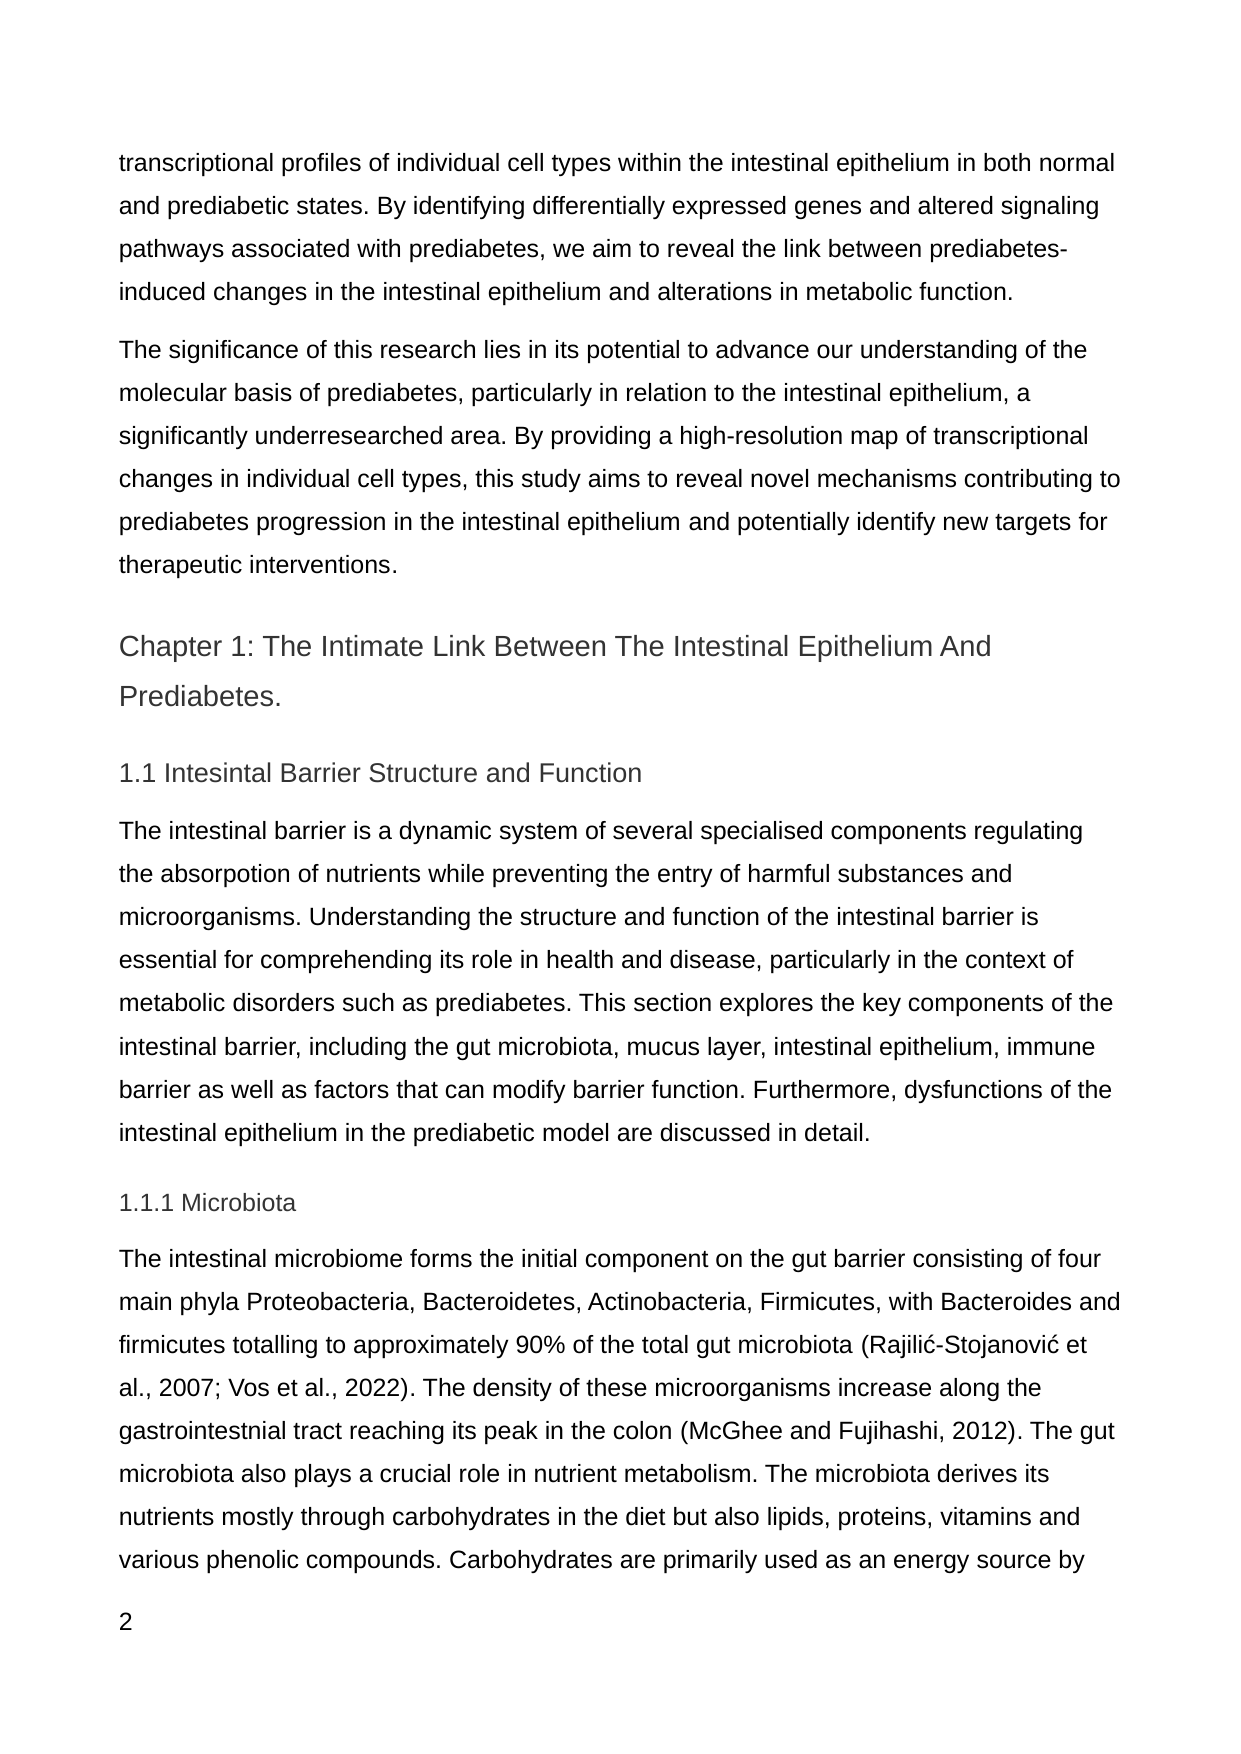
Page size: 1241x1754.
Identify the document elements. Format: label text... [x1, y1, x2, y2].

subtitle Chapter 1: The Intimate Link Between The Intestinal Epithelium And Prediabetes. [118, 629, 1122, 713]
subtitle 1.1.1 Microbiota [118, 1188, 1122, 1217]
text transcriptional profiles of individual cell types within the intestinal epithelium in both normal and prediabetic states. By identifying differentially expressed genes and altered signaling pathways associated with prediabetes, we aim to reveal the link between prediabetes-induced changes in the intestinal epithelium and alterations in metabolic function. [118, 148, 1122, 306]
text The significance of this research lies in its potential to advance our understanding of the molecular basis of prediabetes, particularly in relation to the intestinal epithelium, a significantly underresearched area. By providing a high-resolution map of transcriptional changes in individual cell types, this study aims to reveal novel mechanisms contributing to prediabetes progression in the intestinal epithelium and potentially identify new targets for therapeutic interventions. [118, 335, 1122, 579]
text The intestinal barrier is a dynamic system of several specialised components regulating the absorpotion of nutrients while preventing the entry of harmful substances and microorganisms. Understanding the structure and function of the intestinal barrier is essential for comprehending its role in health and disease, particularly in the context of metabolic disorders such as prediabetes. This section explores the key components of the intestinal barrier, including the gut microbiota, mucus layer, intestinal epithelium, immune barrier as well as factors that can modify barrier function. Furthermore, dysfunctions of the intestinal epithelium in the prediabetic model are discussed in detail. [118, 816, 1122, 1147]
subtitle 1.1 Intesintal Barrier Structure and Function [118, 757, 1122, 788]
text The intestinal microbiome forms the initial component on the gut barrier consisting of four main phyla Proteobacteria, Bacteroidetes, Actinobacteria, Firmicutes, with Bacteroides and firmicutes totalling to approximately 90% of the total gut microbiota (Rajilić-Stojanović et al., 2007; Vos et al., 2022). The density of these microorganisms increase along the gastrointestnial tract reaching its peak in the colon (McGhee and Fujihashi, 2012). The gut microbiota also plays a crucial role in nutrient metabolism. The microbiota derives its nutrients mostly through carbohydrates in the diet but also lipids, proteins, vitamins and various phenolic compounds. Carbohydrates are primarily used as an energy source by [118, 1244, 1122, 1574]
